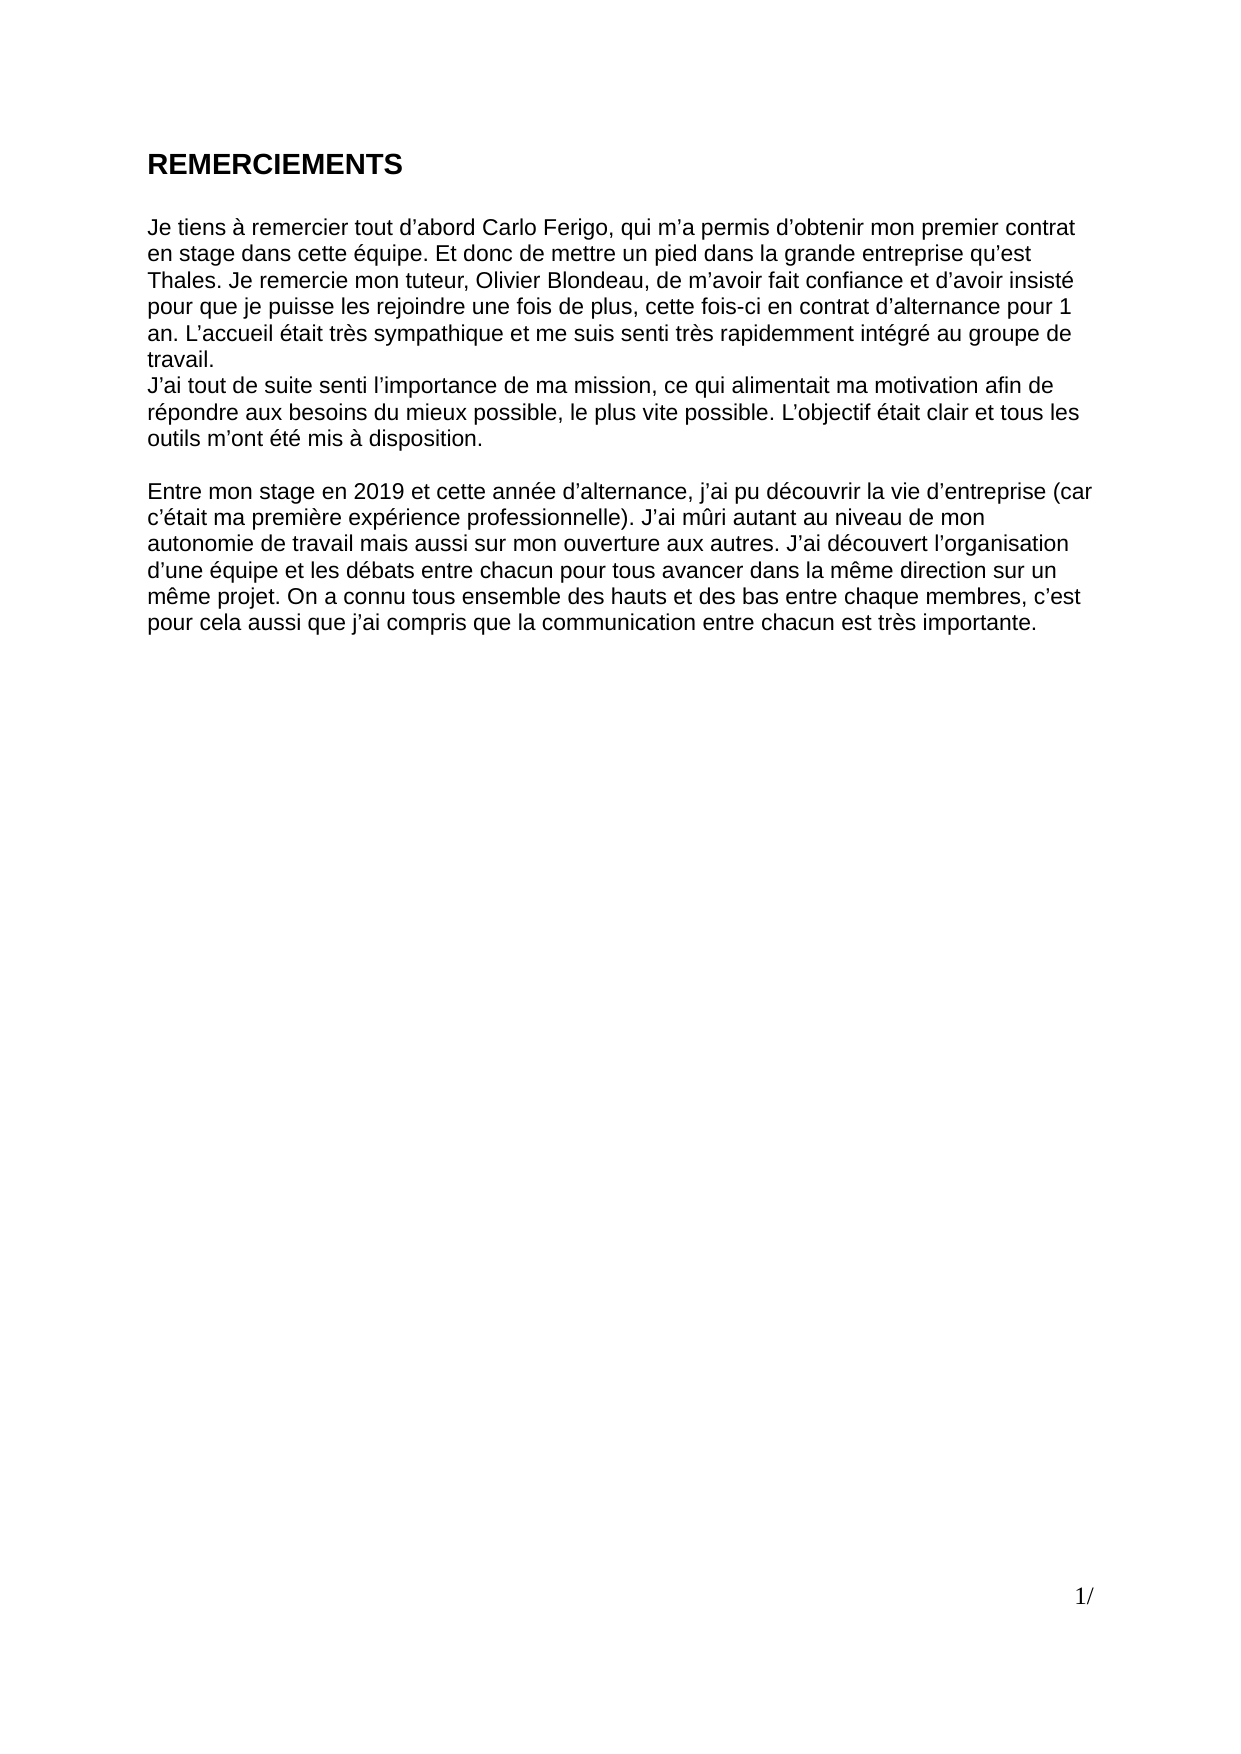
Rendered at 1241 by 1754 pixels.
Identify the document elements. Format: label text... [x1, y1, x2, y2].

text Entre mon stage en 2019 et cette année d’alternance, j’ai pu découvrir la vie d’entreprise (car c’était ma première expérience professionnelle). J’ai mûri autant au niveau de mon autonomie de travail mais aussi sur mon ouverture aux autres. J’ai découvert l’organisation d’une équipe et les débats entre chacun pour tous avancer dans la même direction sur un même projet. On a connu tous ensemble des hauts et des bas entre chaque membres, c’est pour cela aussi que j’ai compris que la communication entre chacun est très importante. [147, 478, 1093, 636]
text REMERCIEMENTS [147, 147, 1093, 181]
text J’ai tout de suite senti l’importance de ma mission, ce qui alimentait ma motivation afin de répondre aux besoins du mieux possible, le plus vite possible. L’objectif était clair et tous les outils m’ont été mis à disposition. [147, 372, 1093, 451]
text Je tiens à remercier tout d’abord Carlo Ferigo, qui m’a permis d’obtenir mon premier contrat en stage dans cette équipe. Et donc de mettre un pied dans la grande entreprise qu’est Thales. Je remercie mon tuteur, Olivier Blondeau, de m’avoir fait confiance et d’avoir insisté pour que je puisse les rejoindre une fois de plus, cette fois-ci en contrat d’alternance pour 1 an. L’accueil était très sympathique et me suis senti très rapidemment intégré au groupe de travail. [147, 214, 1093, 372]
